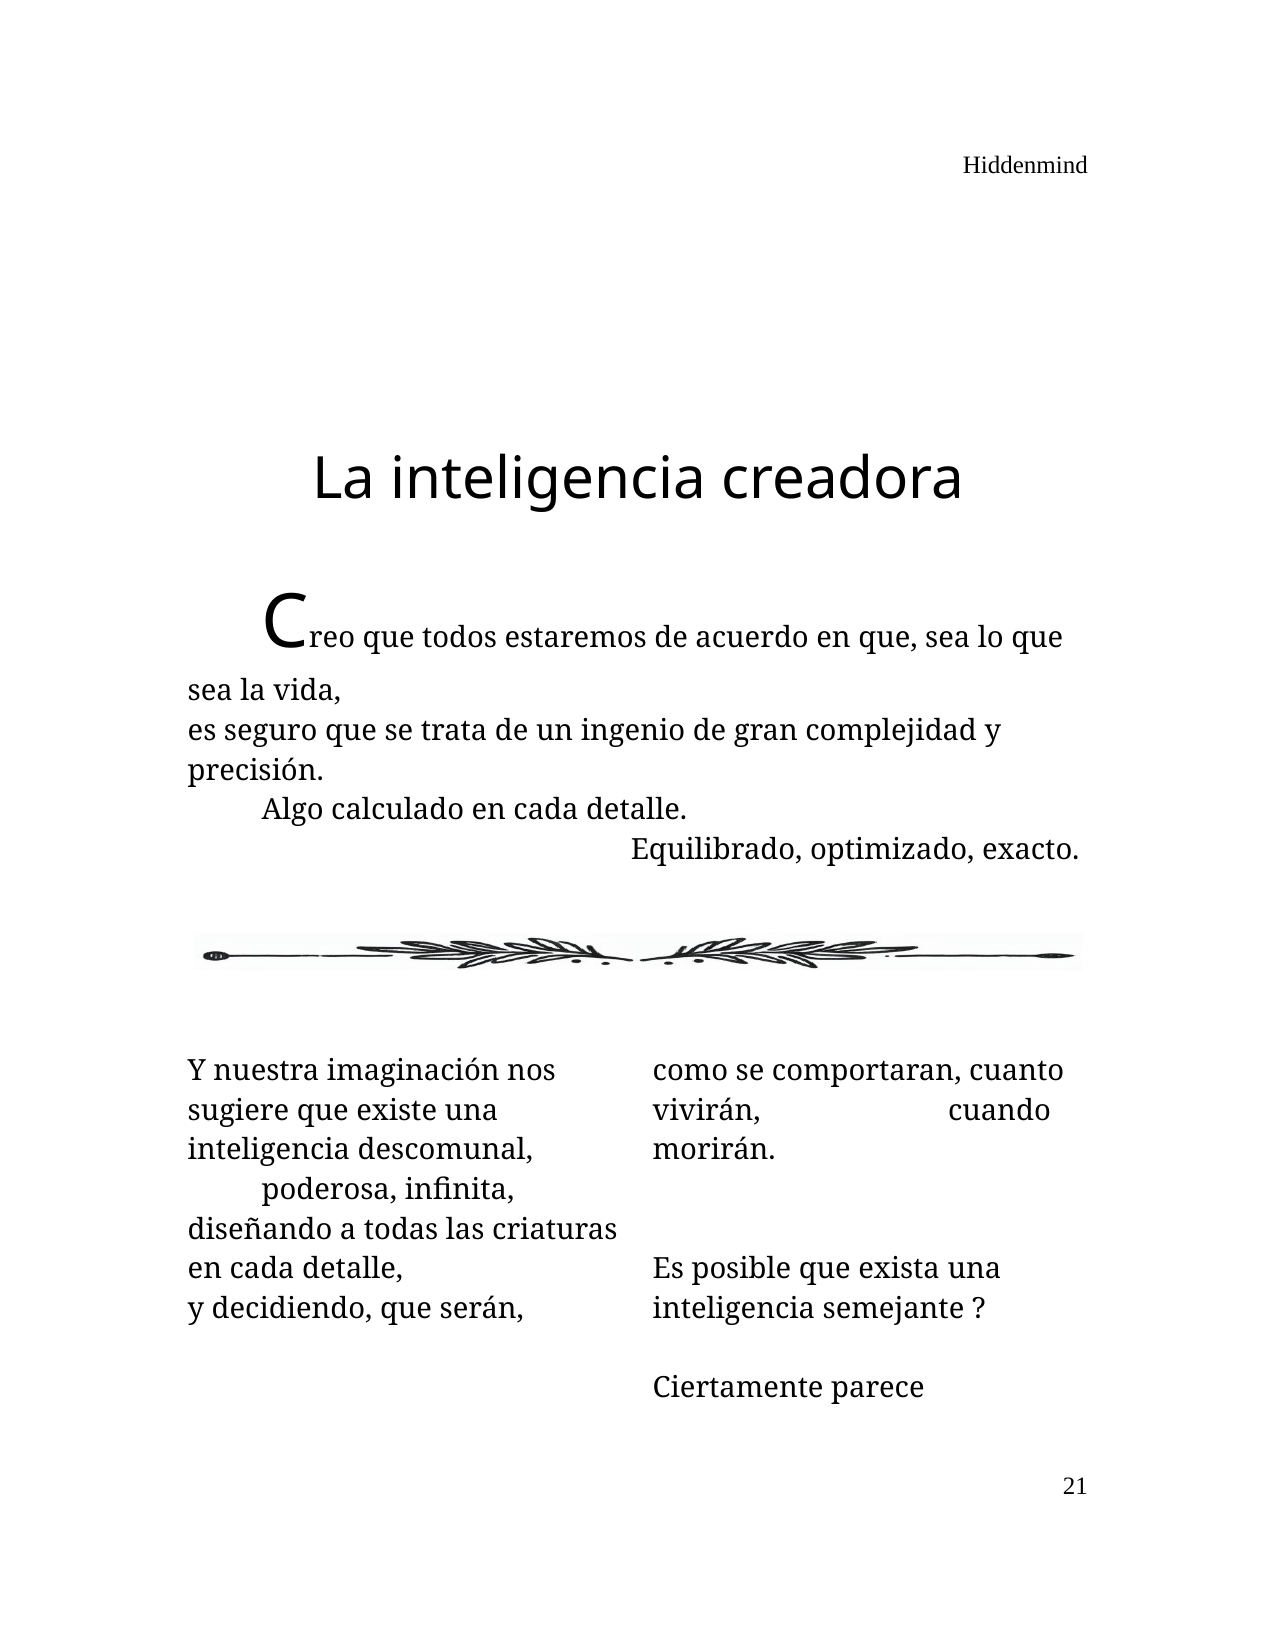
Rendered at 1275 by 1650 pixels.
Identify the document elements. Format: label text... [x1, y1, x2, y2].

text Es posible que exista una inteligencia semejante ? [652, 1248, 1087, 1327]
text Ciertamente parece [652, 1367, 1087, 1406]
text Algo calculado en cada detalle. [187, 788, 1087, 828]
text Equilibrado, optimizado, exacto. [187, 828, 1087, 868]
text Creo que todos estaremos de acuerdo en que, sea lo que sea la vida, [187, 567, 1087, 709]
picture [193, 933, 1083, 970]
text diseñando a todas las criaturas [187, 1208, 622, 1248]
text es seguro que se trata de un ingenio de gran complejidad y precisión. [187, 709, 1087, 788]
text en cada detalle, [187, 1248, 622, 1287]
text como se comportaran, cuanto vivirán, cuando morirán. [652, 1049, 1087, 1168]
text y decidiendo, que serán, [187, 1287, 622, 1327]
text Y nuestra imaginación nos sugiere que existe una inteligencia descomunal, poderosa, infinita, [187, 1049, 622, 1208]
